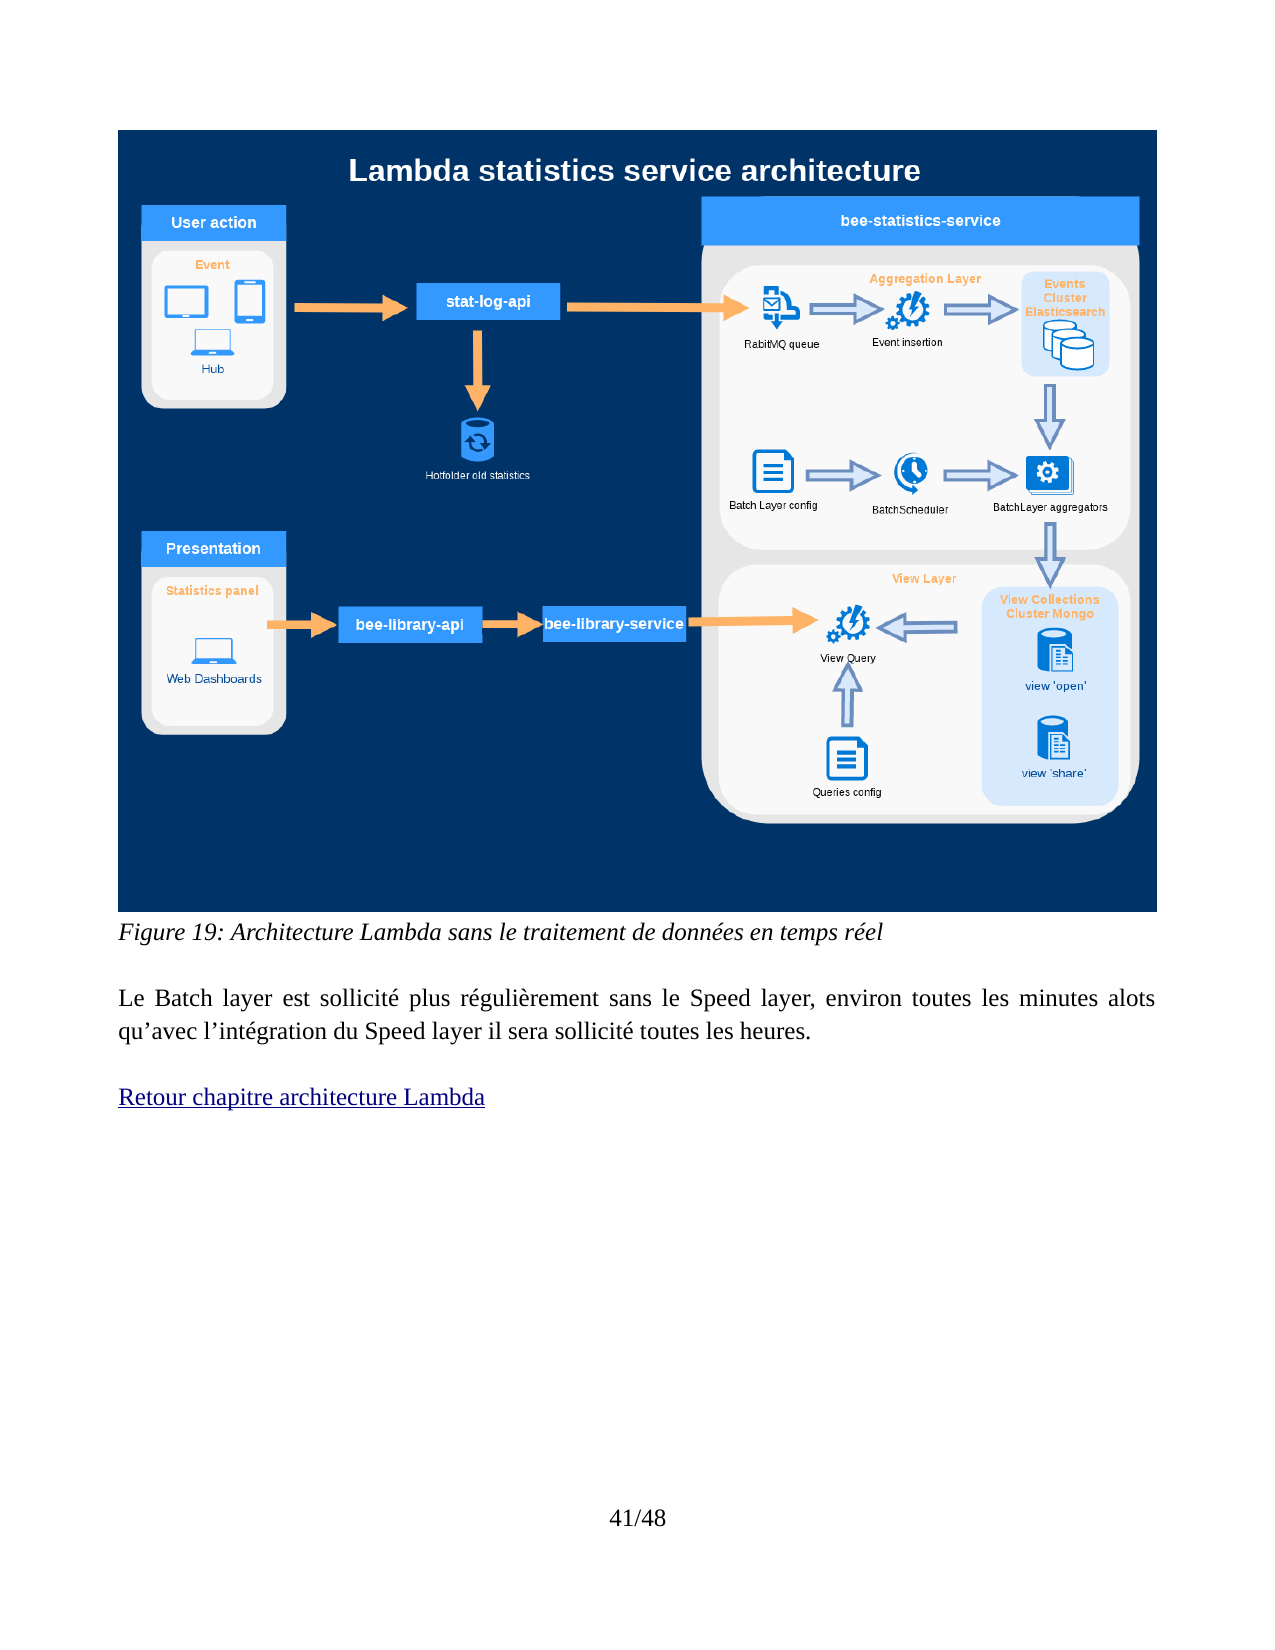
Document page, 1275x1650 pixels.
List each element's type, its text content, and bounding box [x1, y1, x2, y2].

text Figure 19: Architecture Lambda sans le traitement de données en temps réel [118, 912, 1157, 945]
text Retour chapitre architecture Lambda [118, 1082, 1157, 1111]
text Le Batch layer est sollicité plus régulièrement sans le Speed layer, environ toutes les minutes alots qu’avec l’intégration du Speed layer il sera sollicité toutes les heures. [118, 983, 1157, 1044]
